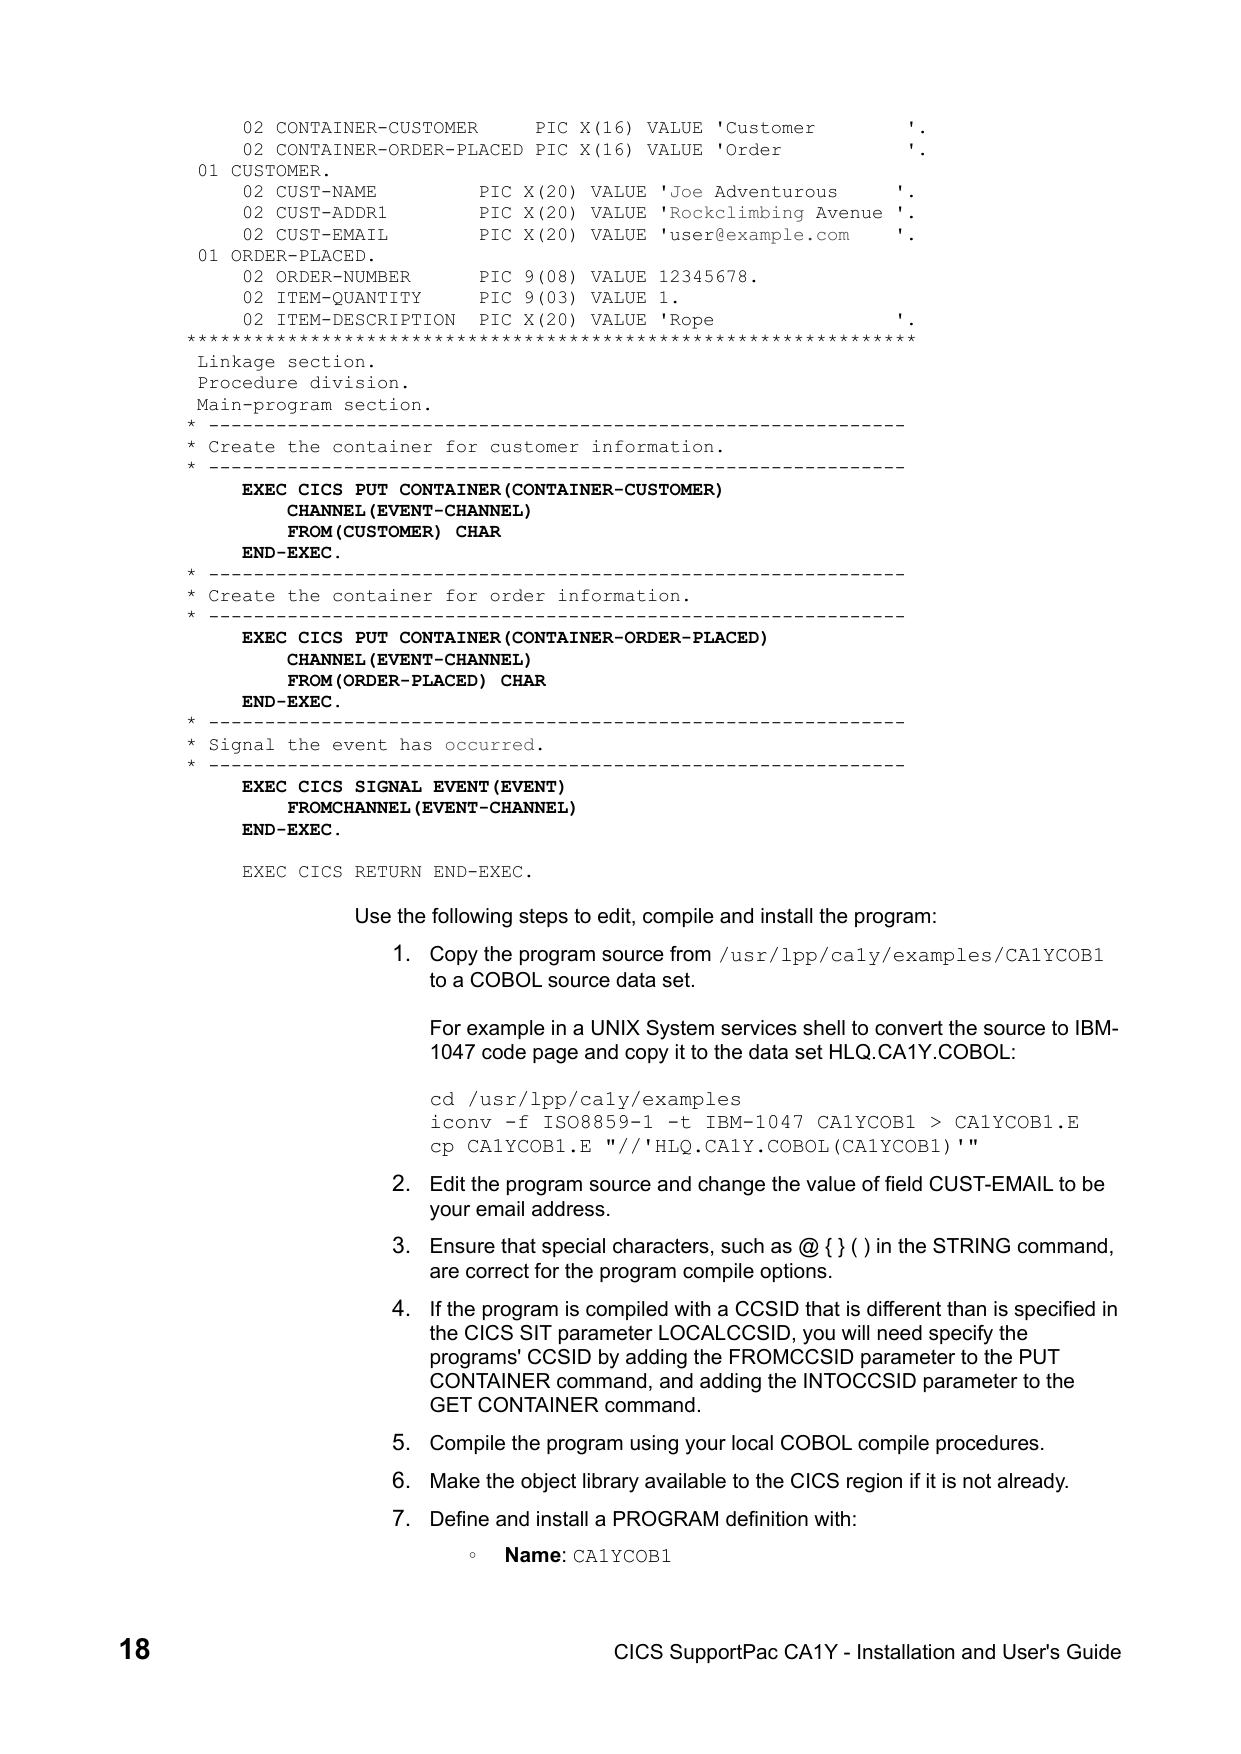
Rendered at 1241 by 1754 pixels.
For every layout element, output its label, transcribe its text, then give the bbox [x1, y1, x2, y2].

text EXEC CICS PUT CONTAINER(CONTAINER-ORDER-PLACED) [118, 628, 1122, 649]
list Define and install a PROGRAM definition with: [392, 1505, 1122, 1531]
text 01 ORDER-PLACED. [118, 246, 1122, 267]
text 02 ORDER-NUMBER PIC 9(08) VALUE 12345678. [118, 267, 1122, 288]
text EXEC CICS SIGNAL EVENT(EVENT) [118, 777, 1122, 798]
text FROM(ORDER-PLACED) CHAR [118, 671, 1122, 692]
text * -------------------------------------------------------------- [118, 564, 1122, 586]
text FROMCHANNEL(EVENT-CHANNEL) [118, 798, 1122, 819]
text EXEC CICS RETURN END-EXEC. [118, 862, 1122, 883]
list Make the object library available to the CICS region if it is not already. [392, 1467, 1122, 1493]
text * -------------------------------------------------------------- [118, 756, 1122, 777]
list Name: CA1YCOB1 [467, 1543, 1122, 1569]
text * -------------------------------------------------------------- [118, 416, 1122, 437]
list If the program is compiled with a CCSID that is different than is specified in the CICS SIT parameter LOCALCCSID, you will need specify the programs' CCSID by adding the FROMCCSID parameter to the PUT CONTAINER command, and adding the INTOCCSID parameter to the GET CONTAINER command. [392, 1294, 1122, 1417]
text EXEC CICS PUT CONTAINER(CONTAINER-CUSTOMER) [118, 479, 1122, 501]
text 02 CONTAINER-CUSTOMER PIC X(16) VALUE 'Customer '. [118, 118, 1122, 139]
text * Create the container for customer information. [118, 437, 1122, 458]
text Procedure division. [118, 373, 1122, 394]
text 02 ITEM-DESCRIPTION PIC X(20) VALUE 'Rope '. [118, 309, 1122, 331]
text * Create the container for order information. [118, 586, 1122, 607]
text END-EXEC. [118, 543, 1122, 564]
text 02 CONTAINER-ORDER-PLACED PIC X(16) VALUE 'Order '. 01 CUSTOMER. [118, 139, 1122, 182]
list Compile the program using your local COBOL compile procedures. [392, 1428, 1122, 1455]
text FROM(CUSTOMER) CHAR [118, 522, 1122, 543]
list Ensure that special characters, such as @ { } ( ) in the STRING command, are correct for the program compile options. [392, 1232, 1122, 1283]
text ***************************************************************** [118, 331, 1122, 352]
text CHANNEL(EVENT-CHANNEL) [118, 649, 1122, 671]
text 02 ITEM-QUANTITY PIC 9(03) VALUE 1. [118, 288, 1122, 309]
text 02 CUST-NAME PIC X(20) VALUE 'Joe Adventurous '. [118, 182, 1122, 203]
text Use the following steps to edit, compile and install the program: [354, 904, 1122, 928]
text * -------------------------------------------------------------- [118, 458, 1122, 479]
text 02 CUST-ADDR1 PIC X(20) VALUE 'Rockclimbing Avenue '. [118, 203, 1122, 224]
text Main-program section. [118, 394, 1122, 416]
text 02 CUST-EMAIL PIC X(20) VALUE 'user@example.com '. [118, 224, 1122, 246]
text END-EXEC. [118, 819, 1122, 841]
text CHANNEL(EVENT-CHANNEL) [118, 501, 1122, 522]
list Edit the program source and change the value of field CUST-EMAIL to be your email address. [392, 1170, 1122, 1221]
text * Signal the event has occurred. [118, 734, 1122, 756]
text END-EXEC. [118, 692, 1122, 713]
text * -------------------------------------------------------------- [118, 607, 1122, 628]
text Linkage section. [118, 352, 1122, 373]
text * -------------------------------------------------------------- [118, 713, 1122, 734]
list Copy the program source from /usr/lpp/ca1y/examples/CA1YCOB1 to a COBOL source data set. For example in a UNIX System services shell to convert the source to IBM-1047 code page and copy it to the data set HLQ.CA1Y.COBOL: cd /usr/lpp/ca1y/examples iconv -f ISO8859-1 -t IBM-1047 CA1YCOB1 > CA1YCOB1.E cp CA1YCOB1.E "//'HLQ.CA1Y.COBOL(CA1YCOB1)'" [392, 940, 1122, 1158]
